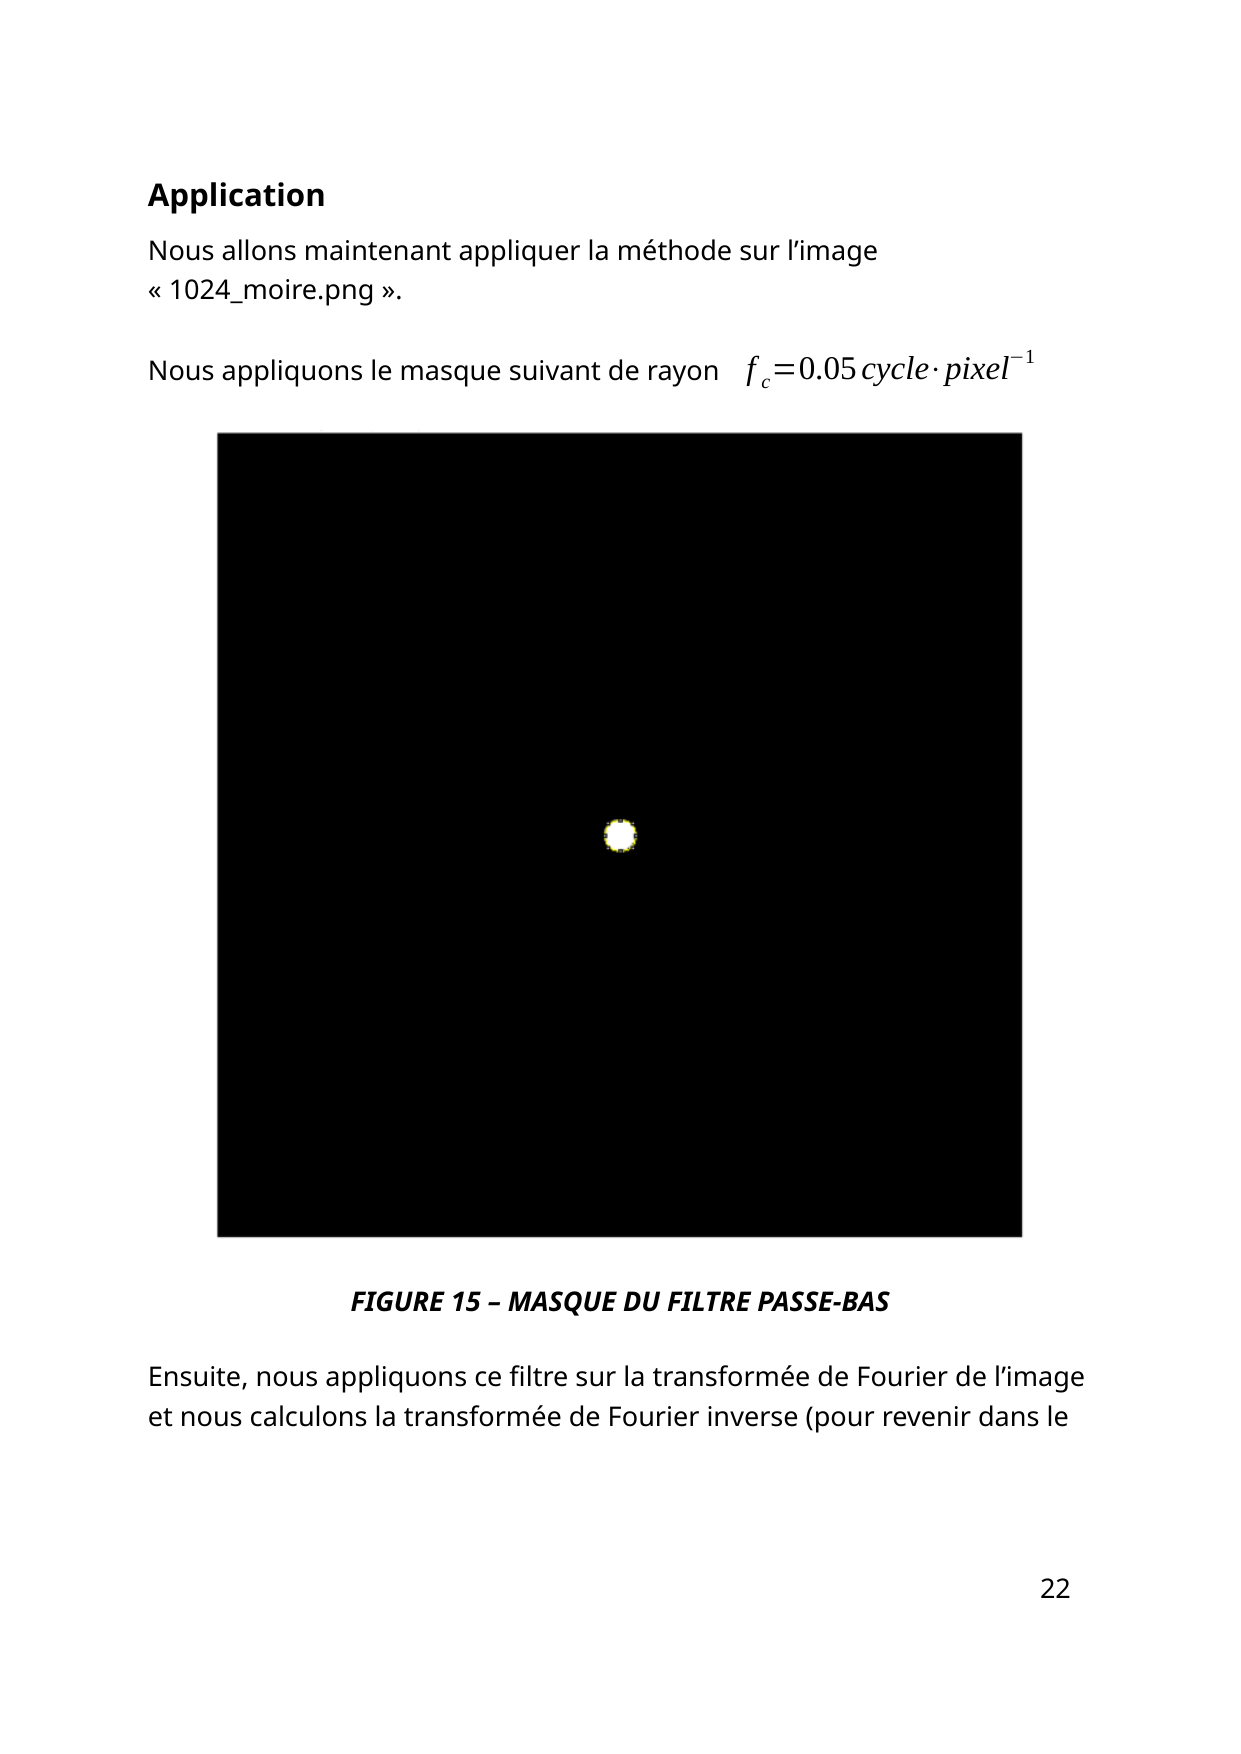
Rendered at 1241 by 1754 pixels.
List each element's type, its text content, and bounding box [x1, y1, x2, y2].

text FIGURE 15 – MASQUE DU FILTRE PASSE-BAS [148, 431, 1093, 1319]
text Ensuite, nous appliquons ce filtre sur la transformée de Fourier de l’image et nous calculons la transformée de Fourier inverse (pour revenir dans le [148, 1357, 1093, 1434]
picture [215, 430, 1025, 1241]
text Nous allons maintenant appliquer la méthode sur l’image « 1024_moire.png ». [148, 231, 1093, 308]
text Nous appliquons le masque suivant de rayon [148, 346, 1093, 392]
text Application [148, 173, 1093, 215]
